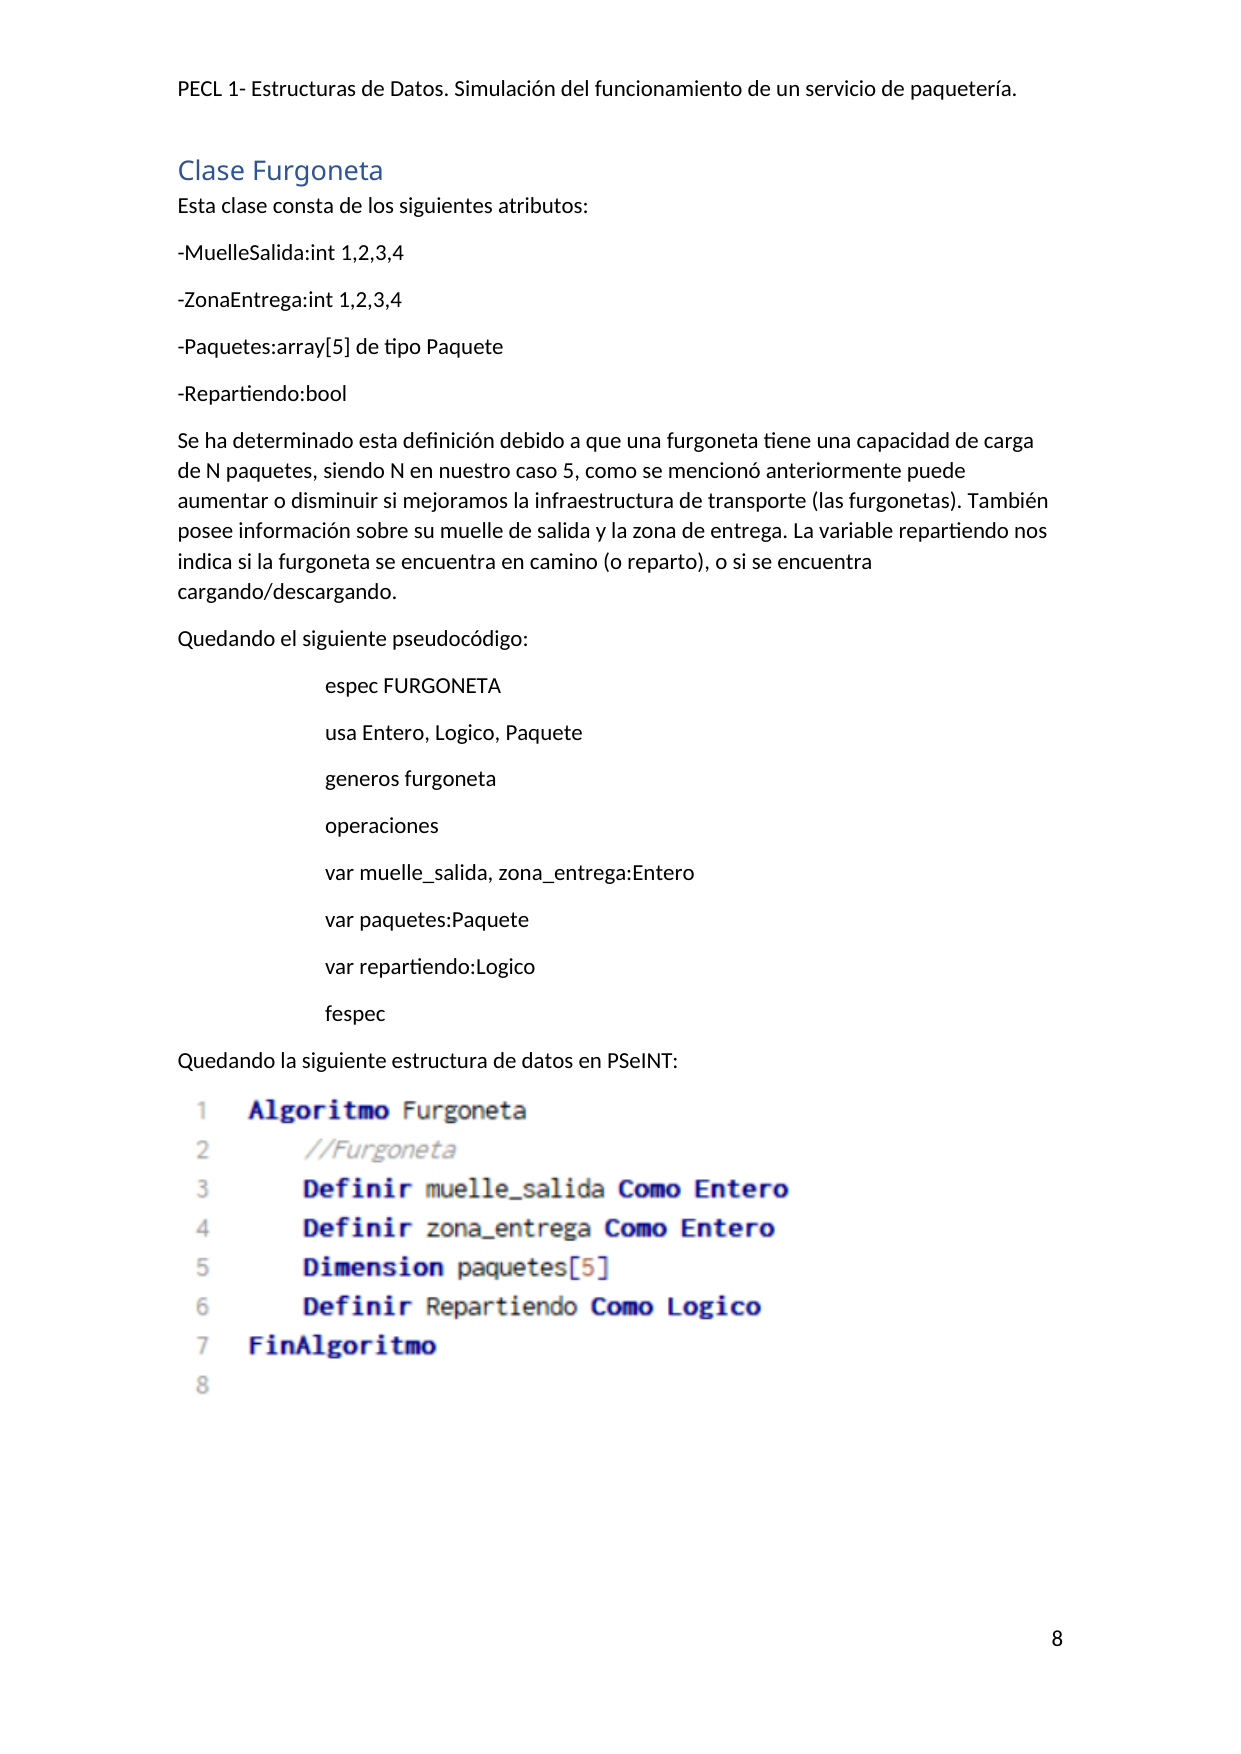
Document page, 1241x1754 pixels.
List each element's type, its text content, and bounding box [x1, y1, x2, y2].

text -Repartiendo:bool [177, 379, 1063, 407]
text fespec [325, 999, 1063, 1027]
text espec FURGONETA [325, 671, 1063, 699]
picture [177, 1092, 835, 1412]
text Quedando la siguiente estructura de datos en PSeINT: [177, 1046, 1063, 1074]
text generos furgoneta [325, 764, 1063, 792]
text usa Entero, Logico, Paquete [325, 718, 1063, 746]
text Quedando el siguiente pseudocódigo: [177, 624, 1063, 652]
text var paquetes:Paquete [325, 905, 1063, 933]
text var muelle_salida, zona_entrega:Entero [325, 858, 1063, 886]
text Esta clase consta de los siguientes atributos: [177, 192, 1063, 219]
text -Paquetes:array[5] de tipo Paquete [177, 332, 1063, 360]
text -MuelleSalida:int 1,2,3,4 [177, 238, 1063, 266]
text Se ha determinado esta definición debido a que una furgoneta tiene una capacidad de carga de N paquetes, siendo N en nuestro caso 5, como se mencionó anteriormente puede aumentar o disminuir si mejoramos la infraestructura de transporte (las furgonetas). También posee información sobre su muelle de salida y la zona de entrega. La variable repartiendo nos indica si la furgoneta se encuentra en camino (o reparto), o si se encuentra cargando/descargando. [177, 426, 1063, 605]
text operaciones [325, 811, 1063, 839]
text var repartiendo:Logico [325, 952, 1063, 980]
text -ZonaEntrega:int 1,2,3,4 [177, 285, 1063, 313]
subtitle Clase Furgoneta [177, 152, 1063, 189]
